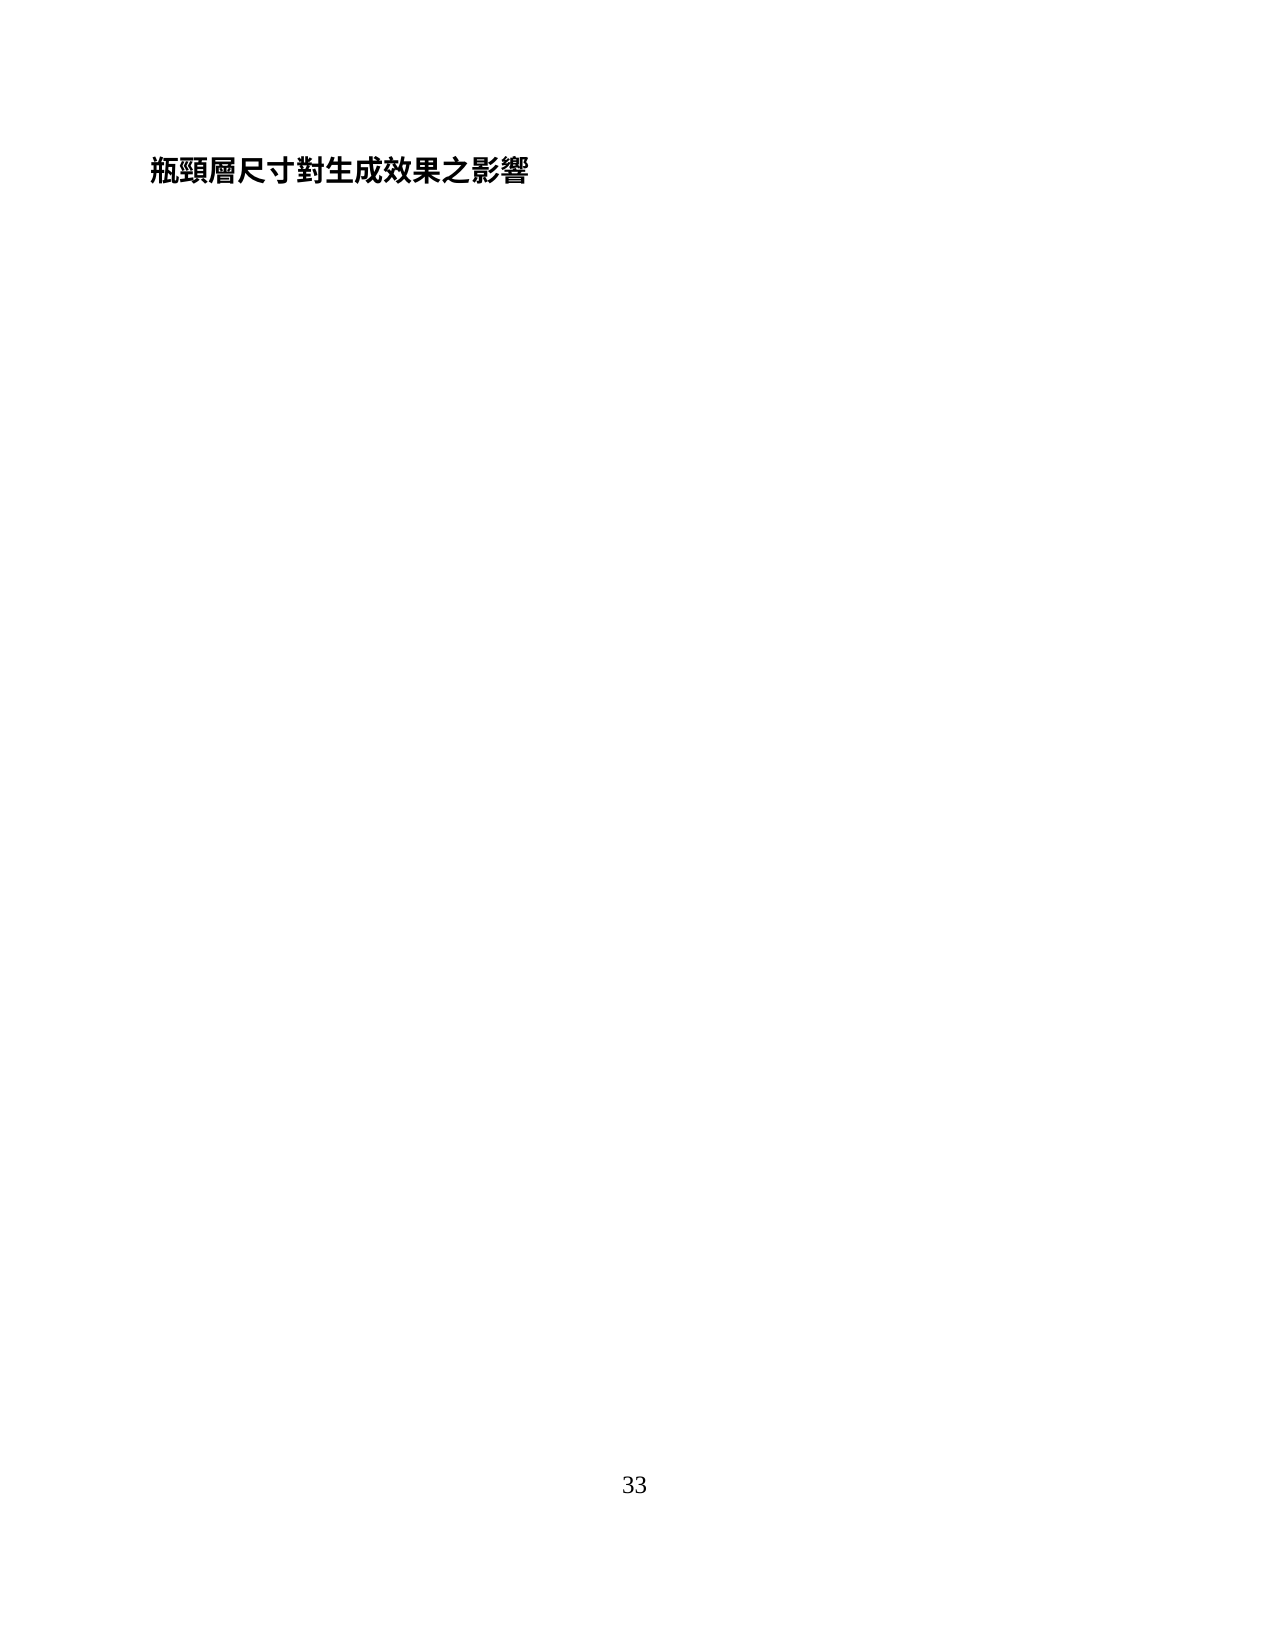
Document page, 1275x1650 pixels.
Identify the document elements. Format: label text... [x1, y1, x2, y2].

subtitle 瓶頸層尺寸對生成效果之影響 [150, 150, 1125, 190]
